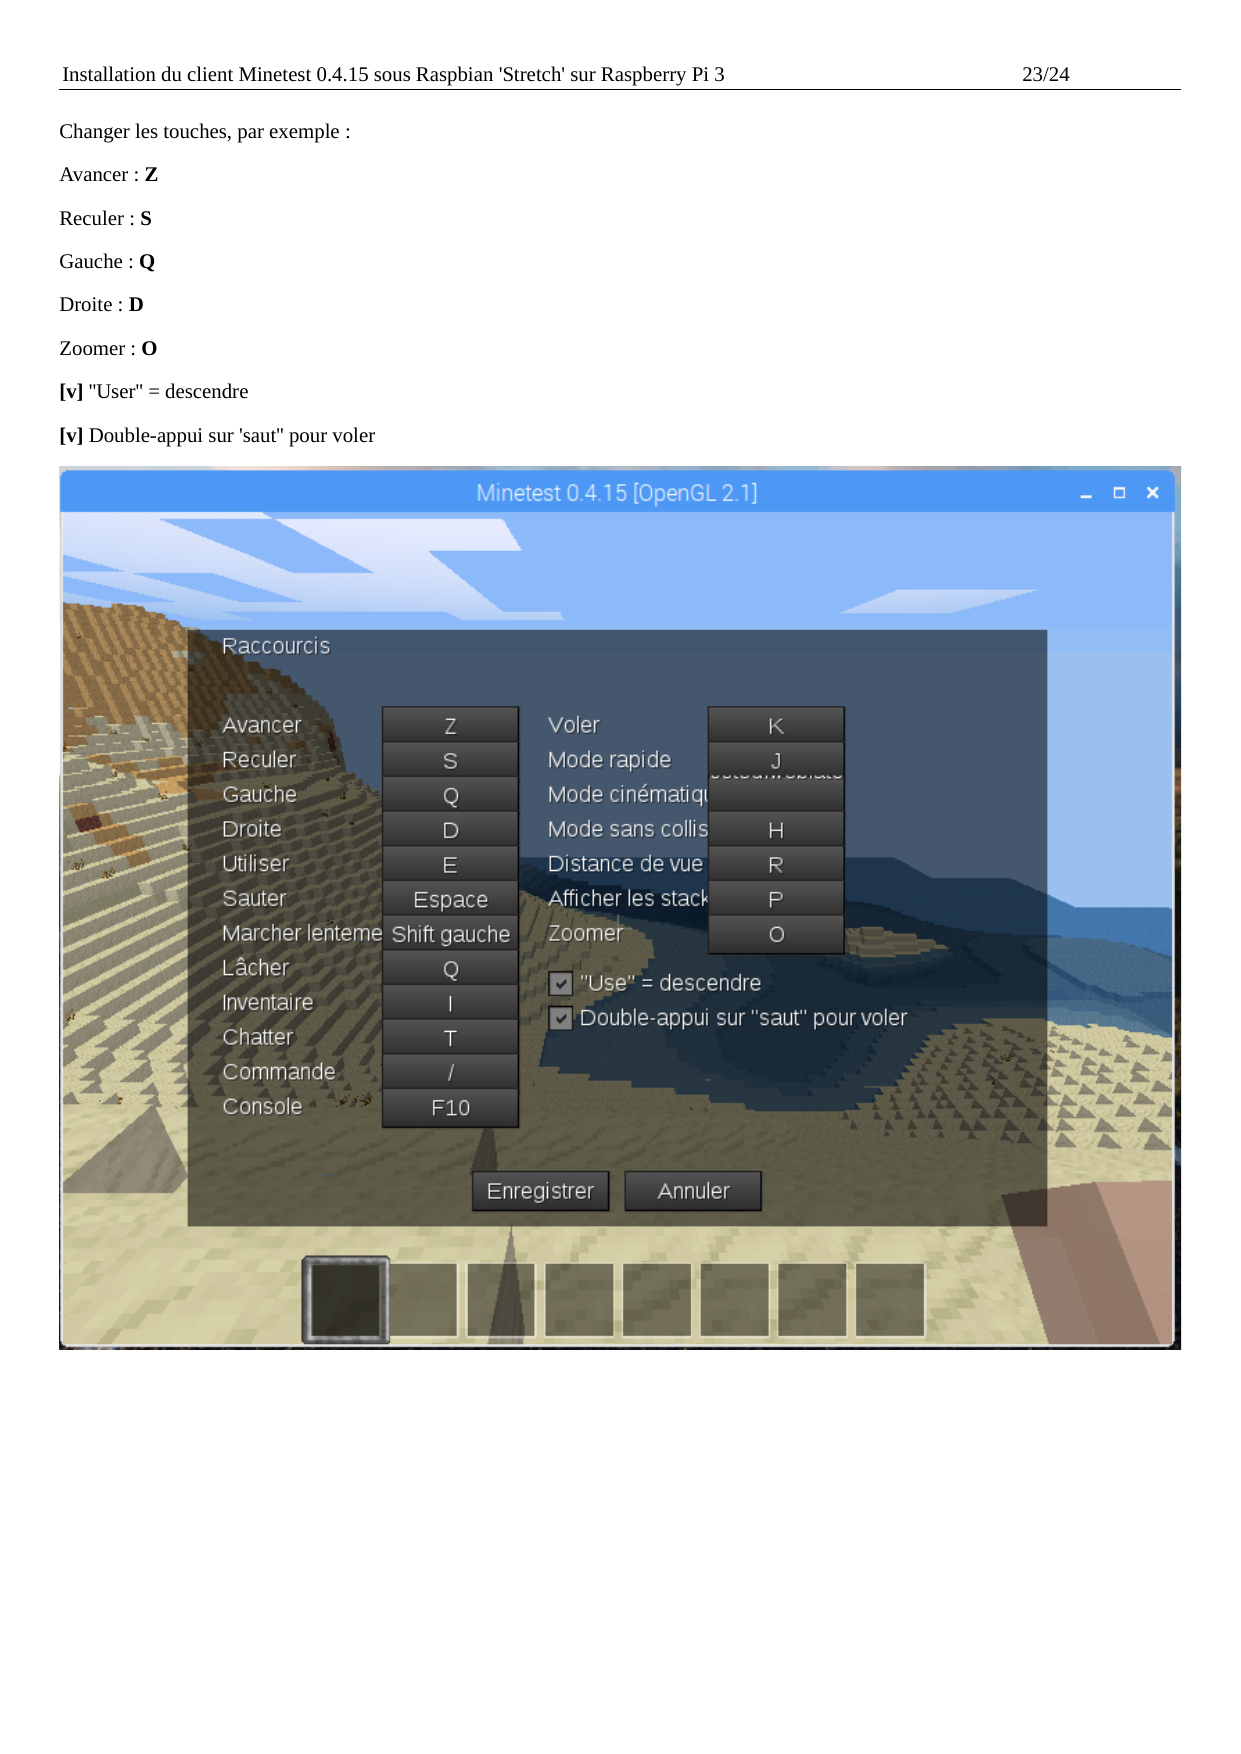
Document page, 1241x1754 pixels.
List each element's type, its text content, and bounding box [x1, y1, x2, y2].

text Changer les touches, par exemple : [59, 118, 1181, 143]
text [v] ''User'' = descendre [59, 379, 1181, 403]
text Droite : D [59, 292, 1181, 316]
text Zoomer : O [59, 336, 1181, 360]
text Gauche : Q [59, 249, 1181, 273]
text [v] Double-appui sur 'saut'' pour voler [59, 423, 1181, 447]
text Reculer : S [59, 205, 1181, 229]
text Avancer : Z [59, 162, 1181, 186]
picture [59, 466, 1182, 1350]
